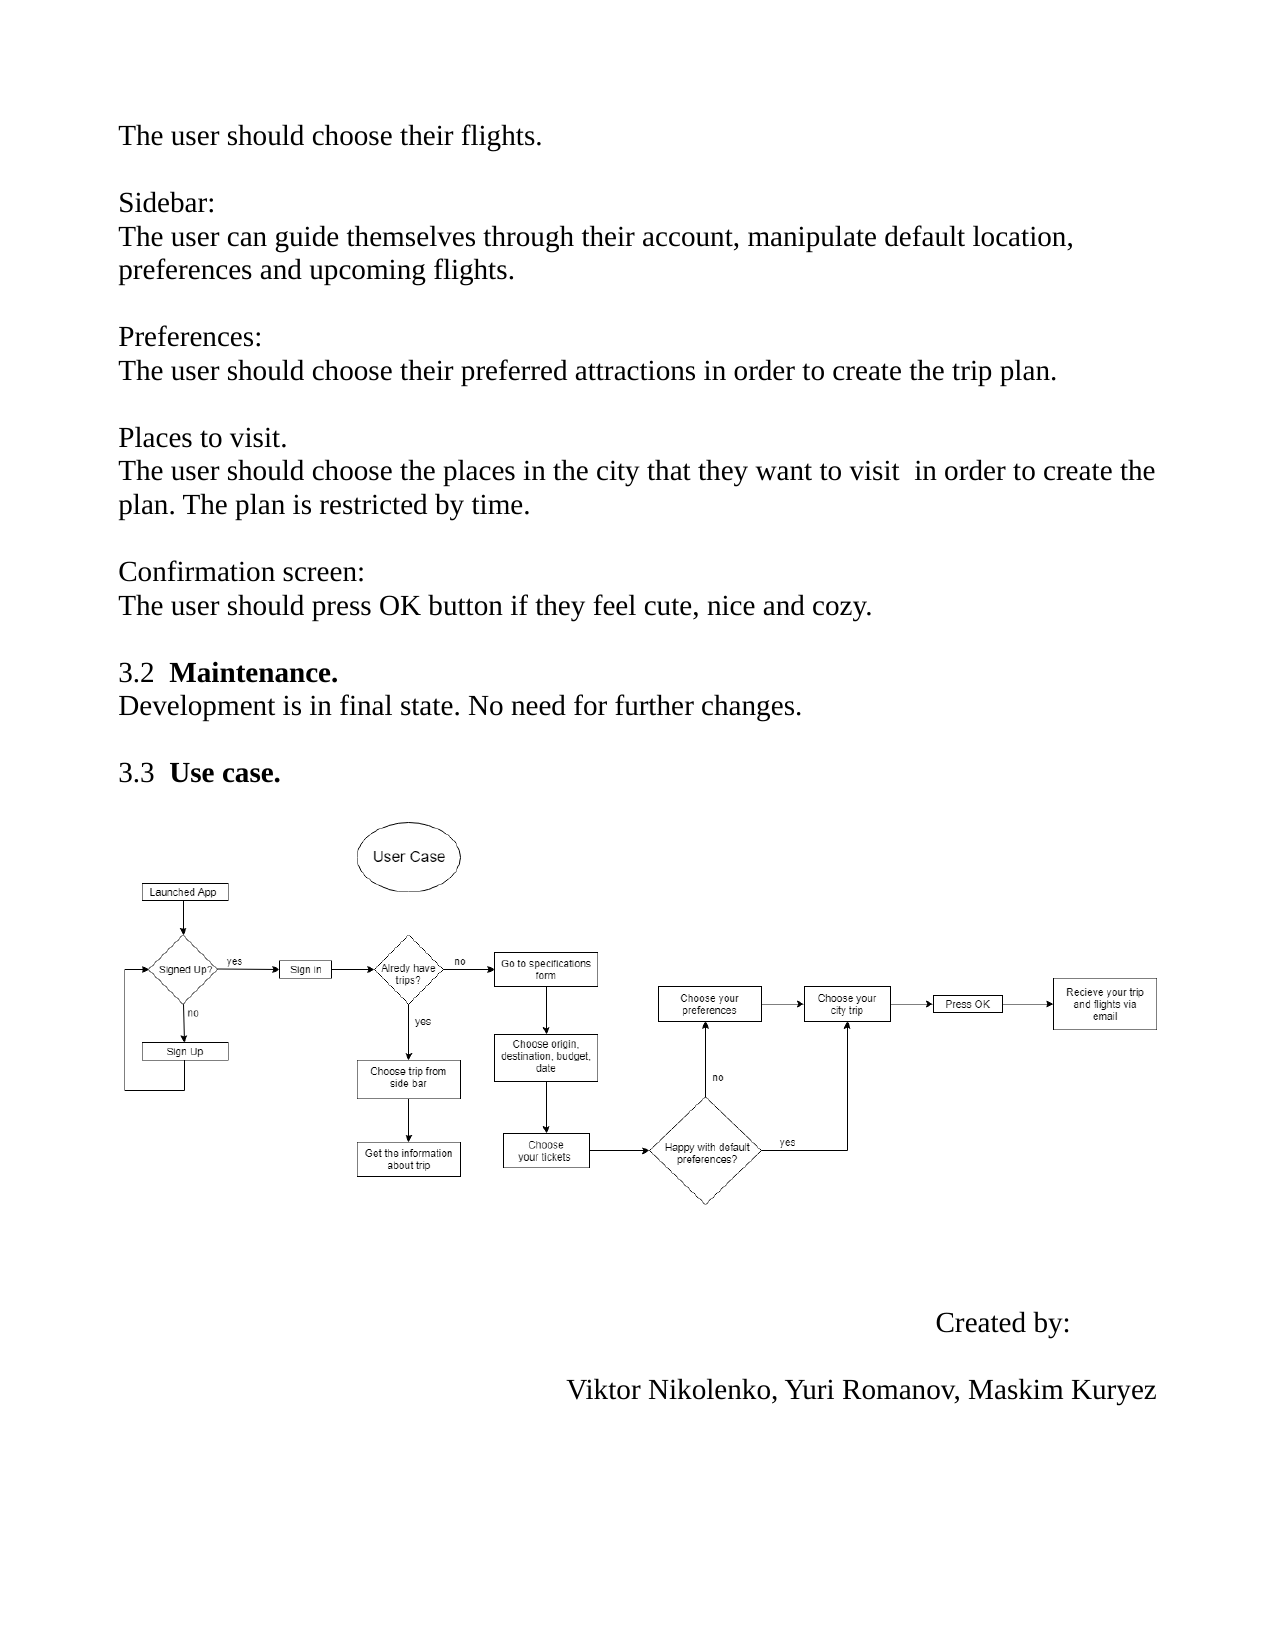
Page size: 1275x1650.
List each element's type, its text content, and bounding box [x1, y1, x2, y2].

text Sidebar: [118, 185, 1157, 219]
text Places to visit. [118, 420, 1157, 453]
text The user should choose their preferred attractions in order to create the trip plan. [118, 353, 1157, 386]
picture [118, 822, 1157, 1205]
text Viktor Nikolenko, Yuri Romanov, Maskim Kuryez [118, 1372, 1157, 1406]
text 3.2 Maintenance. [118, 655, 1157, 688]
text Preferences: [118, 319, 1157, 353]
text Confirmation screen: [118, 554, 1157, 588]
text plan. The plan is restricted by time. [118, 487, 1157, 521]
text 3.3 Use case. [118, 755, 1157, 789]
text The user should choose their flights. [118, 118, 1157, 152]
text The user should press OK button if they feel cute, nice and cozy. [118, 588, 1157, 621]
text The user should choose the places in the city that they want to visit in order to create the [118, 453, 1157, 487]
text The user can guide themselves through their account, manipulate default location, preferences and upcoming flights. [118, 219, 1157, 286]
text Development is in final state. No need for further changes. [118, 688, 1157, 722]
text Created by: [118, 1305, 1157, 1338]
